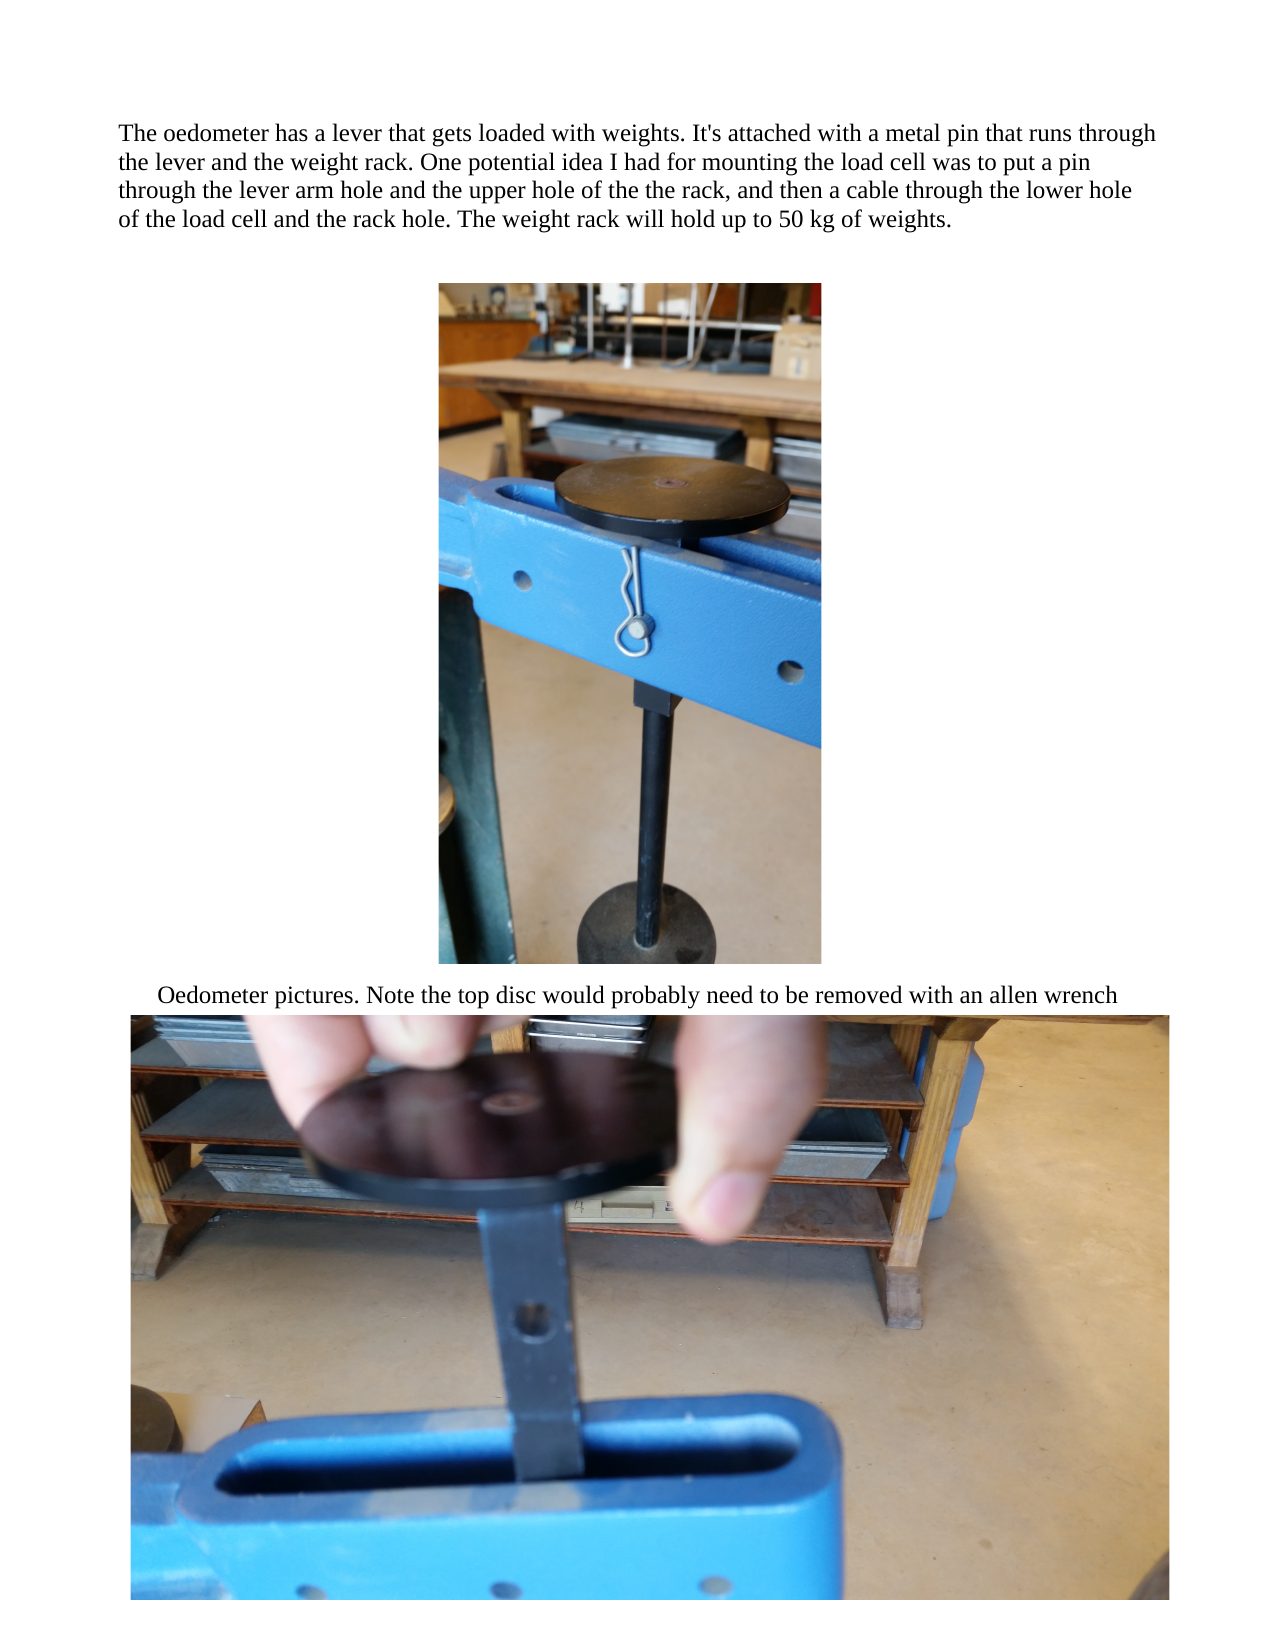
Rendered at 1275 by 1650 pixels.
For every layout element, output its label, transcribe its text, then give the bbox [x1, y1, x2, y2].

text Oedometer pictures. Note the top disc would probably need to be removed with an allen wrench [118, 981, 1157, 1009]
text The oedometer has a lever that gets loaded with weights. It's attached with a metal pin that runs through the lever and the weight rack. One potential idea I had for mounting the load cell was to put a pin through the lever arm hole and the upper hole of the the rack, and then a cable through the lower hole of the load cell and the rack hole. The weight rack will hold up to 50 kg of weights. [118, 118, 1157, 233]
picture [130, 1015, 1170, 1600]
picture [438, 283, 822, 964]
